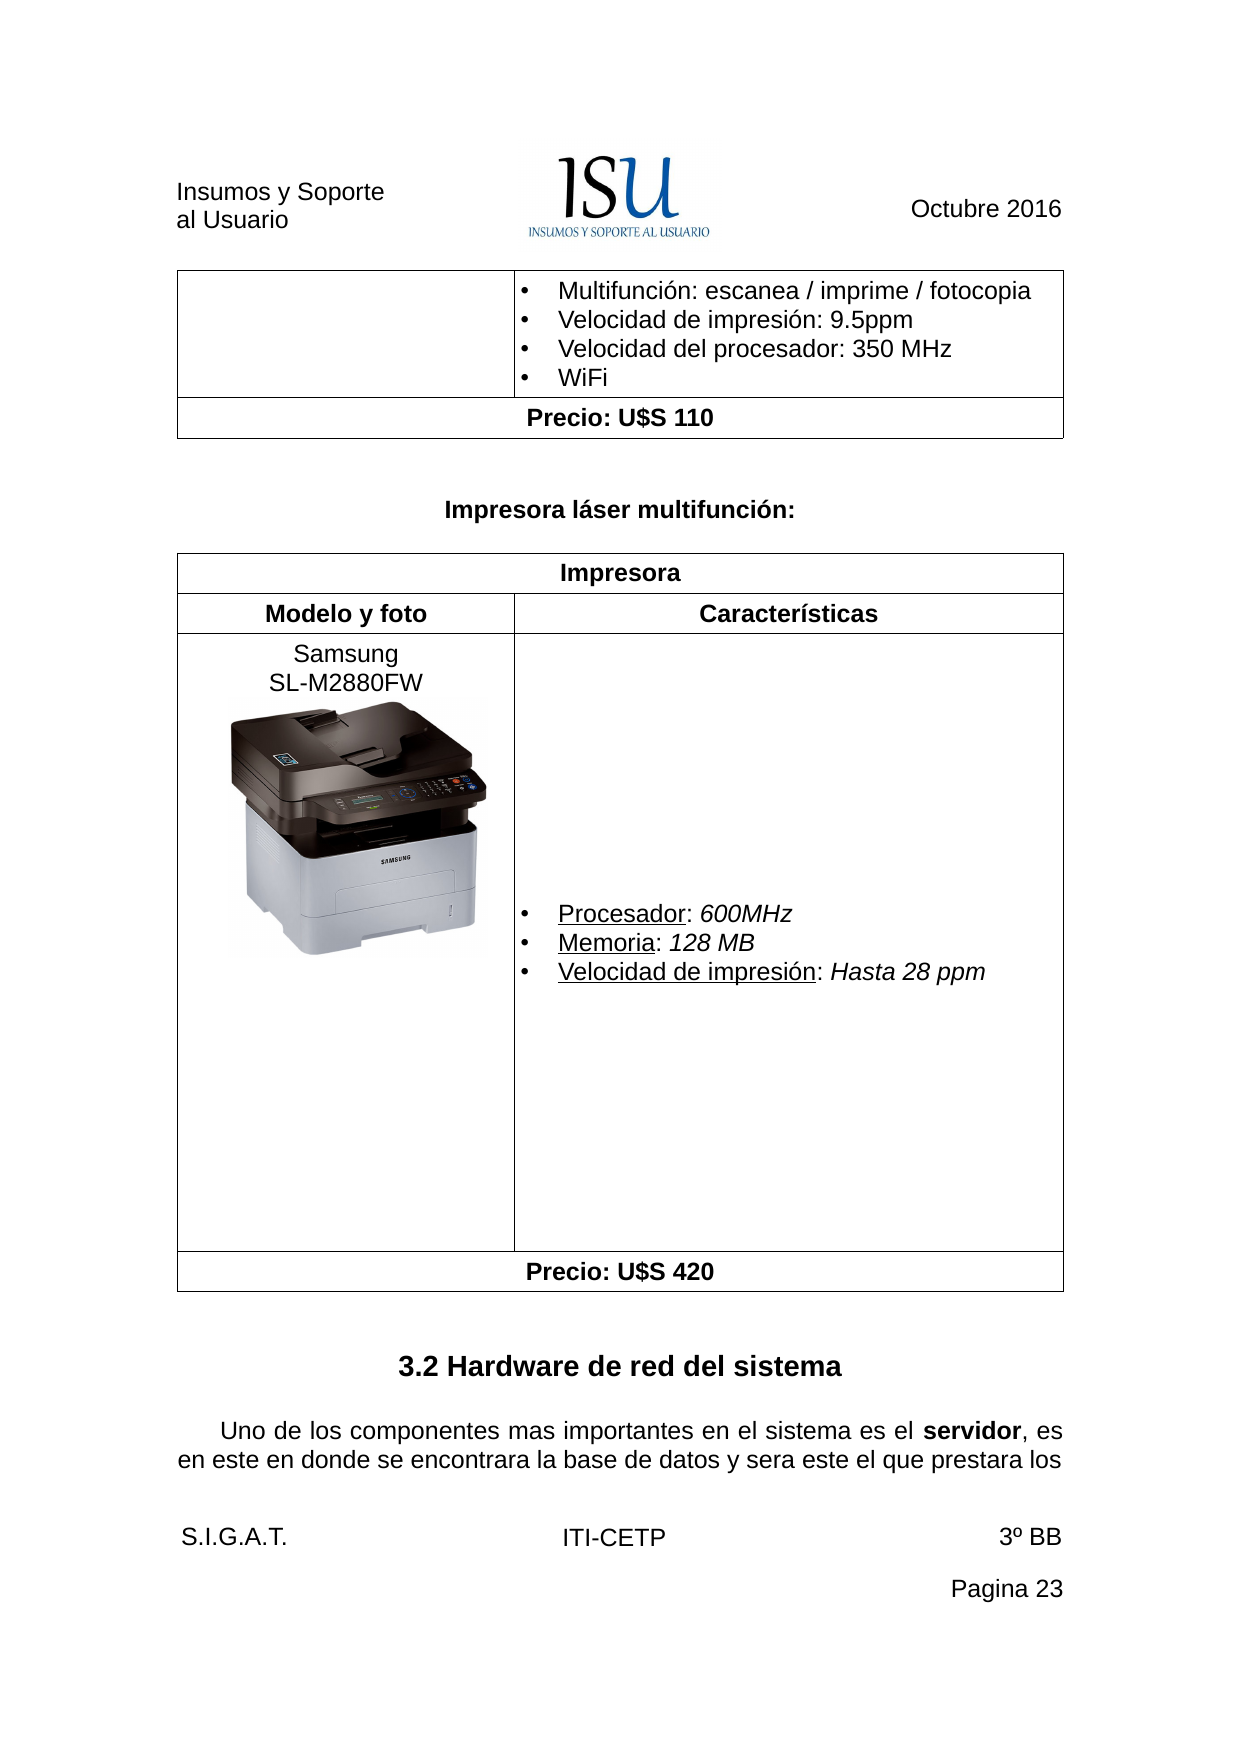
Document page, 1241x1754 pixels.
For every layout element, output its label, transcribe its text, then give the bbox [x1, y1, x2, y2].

table_cell Modelo y foto [178, 594, 514, 633]
text Uno de los componentes mas importantes en el sistema es el servidor, es en este en donde se encontrara la base de datos y sera este el que prestara los [177, 1416, 1063, 1474]
text Impresora láser multifunción: [177, 495, 1063, 524]
table_cell Procesador: 600MHz Memoria: 128 MB Velocidad de impresión: Hasta 28 ppm [515, 634, 1063, 1251]
table_cell Precio: U$S 110 [178, 398, 1063, 437]
table_cell Precio: U$S 420 [178, 1252, 1063, 1291]
text 3.2 Hardware de red del sistema [177, 1349, 1063, 1383]
picture [517, 138, 723, 252]
table_cell [178, 271, 514, 397]
picture [227, 697, 489, 958]
table_cell Modelo: 4535 Multifunción: escanea / imprime / fotocopia Velocidad de impresión: 9.5ppm Velocidad del procesador: 350 MHz WiFi [515, 271, 1063, 397]
table_cell Características [515, 594, 1063, 633]
table_header Impresora [178, 554, 1063, 593]
table_cell Samsung SL-M2880FW [178, 634, 514, 1251]
